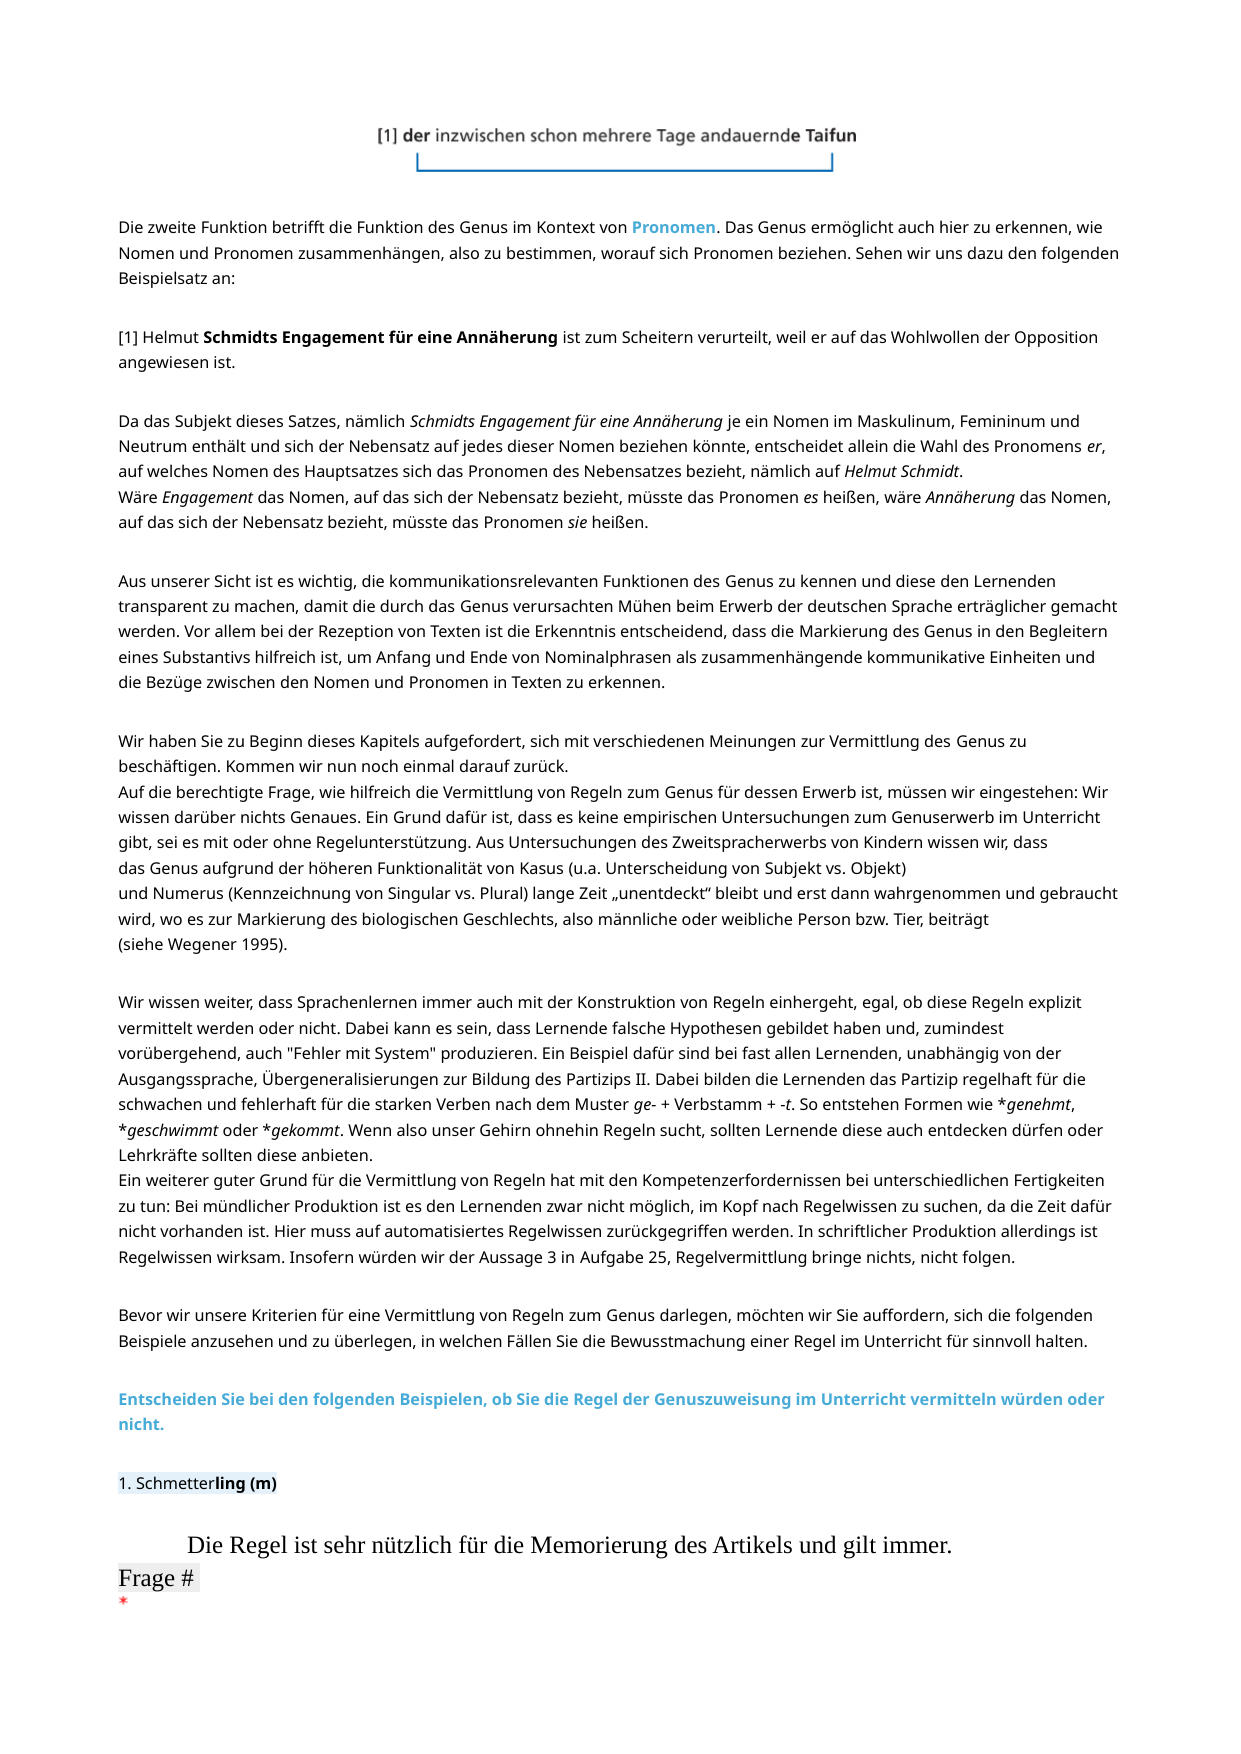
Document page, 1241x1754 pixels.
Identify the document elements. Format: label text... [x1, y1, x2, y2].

text Da das Subjekt dieses Satzes, nämlich Schmidts Engagement für eine Annäherung je ein Nomen im Maskulinum, Femininum und Neutrum enthält und sich der Nebensatz auf jedes dieser Nomen beziehen könnte, entscheidet allein die Wahl des Pronomens er, auf welches Nomen des Hauptsatzes sich das Pronomen des Nebensatzes bezieht, nämlich auf Helmut Schmidt. Wäre Engagement das Nomen, auf das sich der Nebensatz bezieht, müsste das Pronomen es heißen, wäre Annäherung das Nomen, auf das sich der Nebensatz bezieht, müsste das Pronomen sie heißen. [118, 409, 1122, 533]
text Frage # [118, 1563, 1122, 1592]
text Wir haben Sie zu Beginn dieses Kapitels aufgefordert, sich mit verschiedenen Meinungen zur Vermittlung des Genus zu beschäftigen. Kommen wir nun noch einmal darauf zurück. [118, 730, 1122, 777]
picture [374, 118, 867, 180]
text Entscheiden Sie bei den folgenden Beispielen, ob Sie die Regel der Genuszuweisung im Unterricht vermitteln würden oder nicht. [118, 1388, 1122, 1436]
text [1] Helmut Schmidts Engagement für eine Annäherung ist zum Scheitern verurteilt, weil er auf das Wohlwollen der Opposition angewiesen ist. [118, 326, 1122, 373]
text Auf die berechtigte Frage, wie hilfreich die Vermittlung von Regeln zum Genus für dessen Erwerb ist, müssen wir eingestehen: Wir wissen darüber nichts Genaues. Ein Grund dafür ist, dass es keine empirischen Untersuchungen zum Genuserwerb im Unterricht gibt, sei es mit oder ohne Regelunterstützung. Aus Untersuchungen des Zweitspracherwerbs von Kindern wissen wir, dass das Genus aufgrund der höheren Funktionalität von Kasus (u.a. Unterscheidung von Subjekt vs. Objekt) und Numerus (Kennzeichnung von Singular vs. Plural) lange Zeit „unentdeckt“ bleibt und erst dann wahrgenommen und gebraucht wird, wo es zur Markierung des biologischen Geschlechts, also männliche oder weibliche Person bzw. Tier, beiträgt (siehe Wegener 1995). [118, 781, 1122, 955]
text Wir wissen weiter, dass Sprachenlernen immer auch mit der Konstruktion von Regeln einhergeht, egal, ob diese Regeln explizit vermittelt werden oder nicht. Dabei kann es sein, dass Lernende falsche Hypothesen gebildet haben und, zumindest vorübergehend, auch "Fehler mit System" produzieren. Ein Beispiel dafür sind bei fast allen Lernenden, unabhängig von der Ausgangssprache, Übergeneralisierungen zur Bildung des Partizips II. Dabei bilden die Lernenden das Partizip regelhaft für die schwachen und fehlerhaft für die starken Verben nach dem Muster ge- + Verbstamm + -t. So entstehen Formen wie *genehmt, *geschwimmt oder *gekommt. Wenn also unser Gehirn ohnehin Regeln sucht, sollten Lernende diese auch entdecken dürfen oder Lehrkräfte sollten diese anbieten. [118, 992, 1122, 1166]
text Aus unserer Sicht ist es wichtig, die kommunikationsrelevanten Funktionen des Genus zu kennen und diese den Lernenden transparent zu machen, damit die durch das Genus verursachten Mühen beim Erwerb der deutschen Sprache erträglicher gemacht werden. Vor allem bei der Rezeption von Texten ist die Erkenntnis entscheidend, dass die Markierung des Genus in den Begleitern eines Substantivs hilfreich ist, um Anfang und Ende von Nominalphrasen als zusammenhängende kommunikative Einheiten und die Bezüge zwischen den Nomen und Pronomen in Texten zu erkennen. [118, 570, 1122, 693]
picture [118, 1596, 129, 1612]
text Die zweite Funktion betrifft die Funktion des Genus im Kontext von Pronomen. Das Genus ermöglicht auch hier zu erkennen, wie Nomen und Pronomen zusammenhängen, also zu bestimmen, worauf sich Pronomen beziehen. Sehen wir uns dazu den folgenden Beispielsatz an: [118, 216, 1122, 289]
text Die Regel ist sehr nützlich für die Memorierung des Artikels und gilt immer. [187, 1530, 1122, 1559]
text 1. Schmetterling (m) [118, 1472, 1122, 1494]
text Ein weiterer guter Grund für die Vermittlung von Regeln hat mit den Kompetenzerfordernissen bei unterschiedlichen Fertigkeiten zu tun: Bei mündlicher Produktion ist es den Lernenden zwar nicht möglich, im Kopf nach Regelwissen zu suchen, da die Zeit dafür nicht vorhanden ist. Hier muss auf automatisiertes Regelwissen zurückgegriffen werden. In schriftlicher Produktion allerdings ist Regelwissen wirksam. Insofern würden wir der Aussage 3 in Aufgabe 25, Regelvermittlung bringe nichts, nicht folgen. [118, 1169, 1122, 1268]
text Bevor wir unsere Kriterien für eine Vermittlung von Regeln zum Genus darlegen, möchten wir Sie auffordern, sich die folgenden Beispiele anzusehen und zu überlegen, in welchen Fällen Sie die Bewusstmachung einer Regel im Unterricht für sinnvoll halten. [118, 1304, 1122, 1352]
